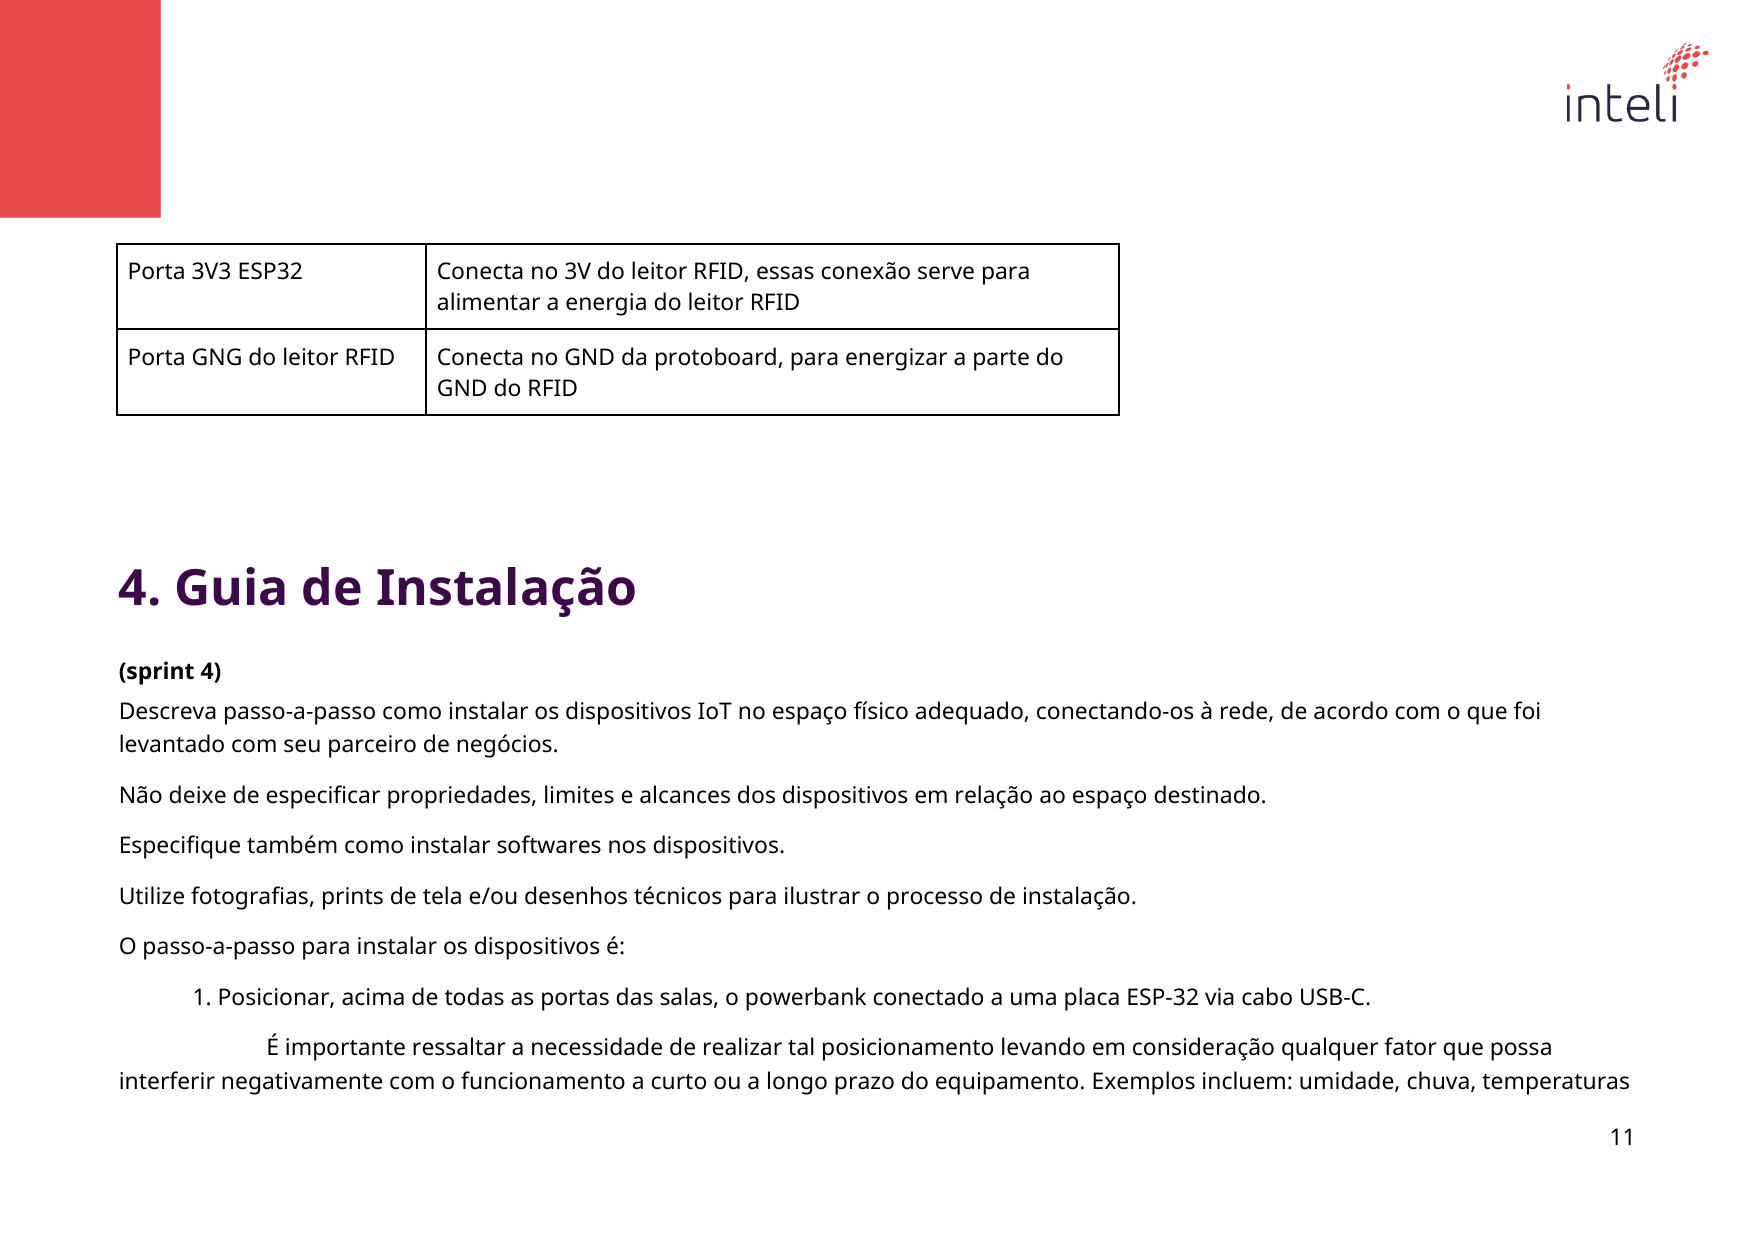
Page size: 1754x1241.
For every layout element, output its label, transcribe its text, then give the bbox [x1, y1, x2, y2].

table_cell Porta 3V3 ESP32 [118, 245, 425, 328]
text O passo-a-passo para instalar os dispositivos é: [118, 930, 1636, 961]
text Utilize fotografias, prints de tela e/ou desenhos técnicos para ilustrar o processo de instalação. [118, 879, 1636, 911]
text É importante ressaltar a necessidade de realizar tal posicionamento levando em consideração qualquer fator que possa interferir negativamente com o funcionamento a curto ou a longo prazo do equipamento. Exemplos incluem: umidade, chuva, temperaturas [118, 1031, 1636, 1096]
text 1. Posicionar, acima de todas as portas das salas, o powerbank conectado a uma placa ESP-32 via cabo USB-C. [118, 980, 1636, 1012]
text Descreva passo-a-passo como instalar os dispositivos IoT no espaço físico adequado, conectando-os à rede, de acordo com o que foi levantado com seu parceiro de negócios. [118, 694, 1636, 759]
subtitle 4. Guia de Instalação [118, 552, 1636, 620]
picture [1566, 43, 1709, 122]
picture [0, 0, 161, 218]
text Não deixe de especificar propriedades, limites e alcances dos dispositivos em relação ao espaço destinado. [118, 779, 1636, 810]
subtitle (sprint 4) [118, 655, 1636, 686]
table_cell Conecta no GND da protoboard, para energizar a parte do GND do RFID [427, 330, 1118, 413]
table_cell Porta GNG do leitor RFID [118, 330, 425, 413]
text Especifique também como instalar softwares nos dispositivos. [118, 829, 1636, 860]
table_cell Conecta no 3V do leitor RFID, essas conexão serve para alimentar a energia do leitor RFID [427, 245, 1118, 328]
